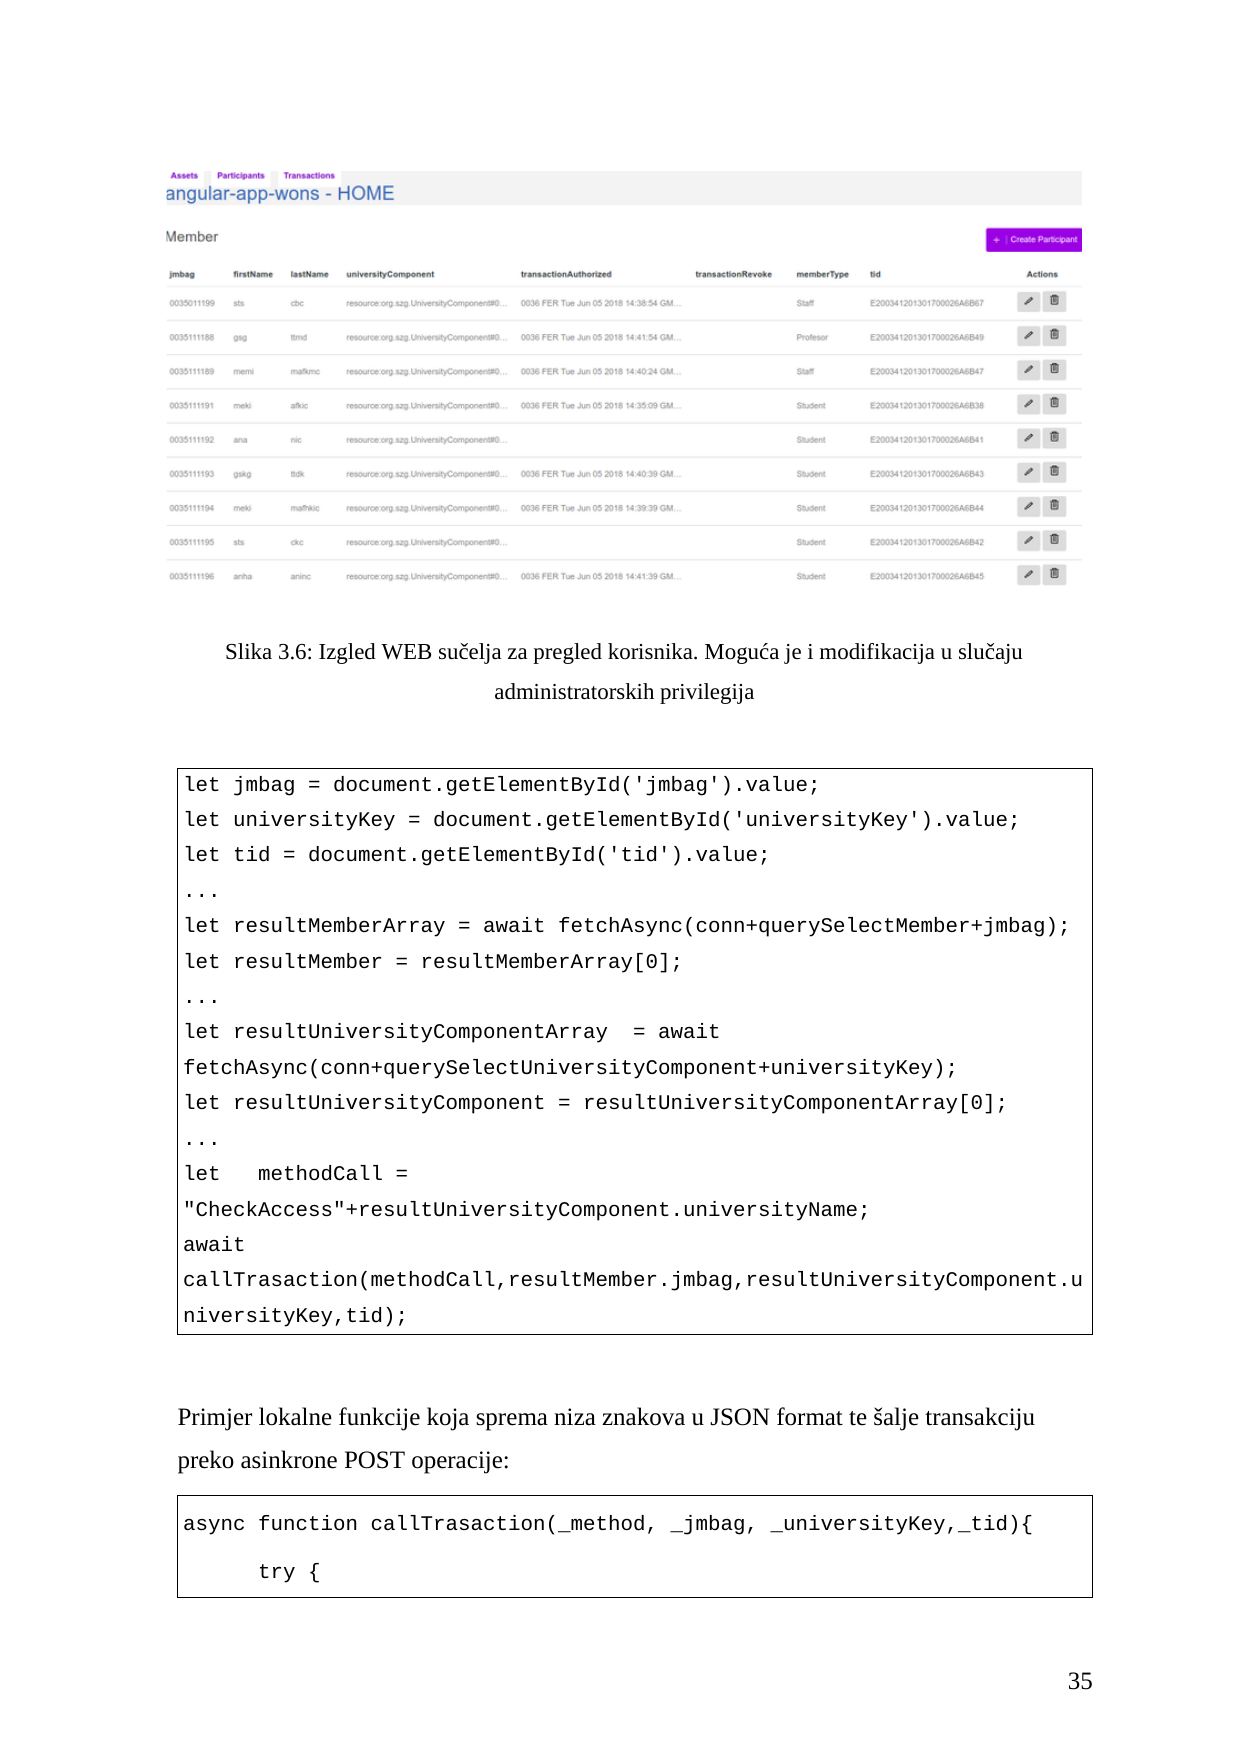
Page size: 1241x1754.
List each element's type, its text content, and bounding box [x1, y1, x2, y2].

text Slika 3.5: Izgled WEB sučelja za pregled korisnika. Moguća je i modifikacija u slučaju administratorskih privilegija [167, 586, 1082, 704]
table_header let jmbag = document.getElementById('jmbag').value; let universityKey = document.getElementById('universityKey').value; let tid = document.getElementById('tid').value; ... let resultMemberArray = await fetchAsync(conn+querySelectMember+jmbag); let resultMember = resultMemberArray[0]; ... let resultUniversityComponentArray = await fetchAsync(conn+querySelectUniversityComponent+universityKey); let resultUniversityComponent = resultUniversityComponentArray[0]; ... let methodCall = "CheckAccess"+resultUniversityComponent.universityName; await callTrasaction(methodCall,resultMember.jmbag,resultUniversityComponent.universityKey,tid); [178, 769, 1092, 1334]
picture [166, 171, 1082, 586]
table_header async function callTrasaction(_method, _jmbag, _universityKey,_tid){ try { [178, 1496, 1092, 1597]
text Primjer lokalne funkcije koja sprema niza znakova u JSON format te šalje transakciju preko asinkrone POST operacije: [177, 1402, 1092, 1474]
